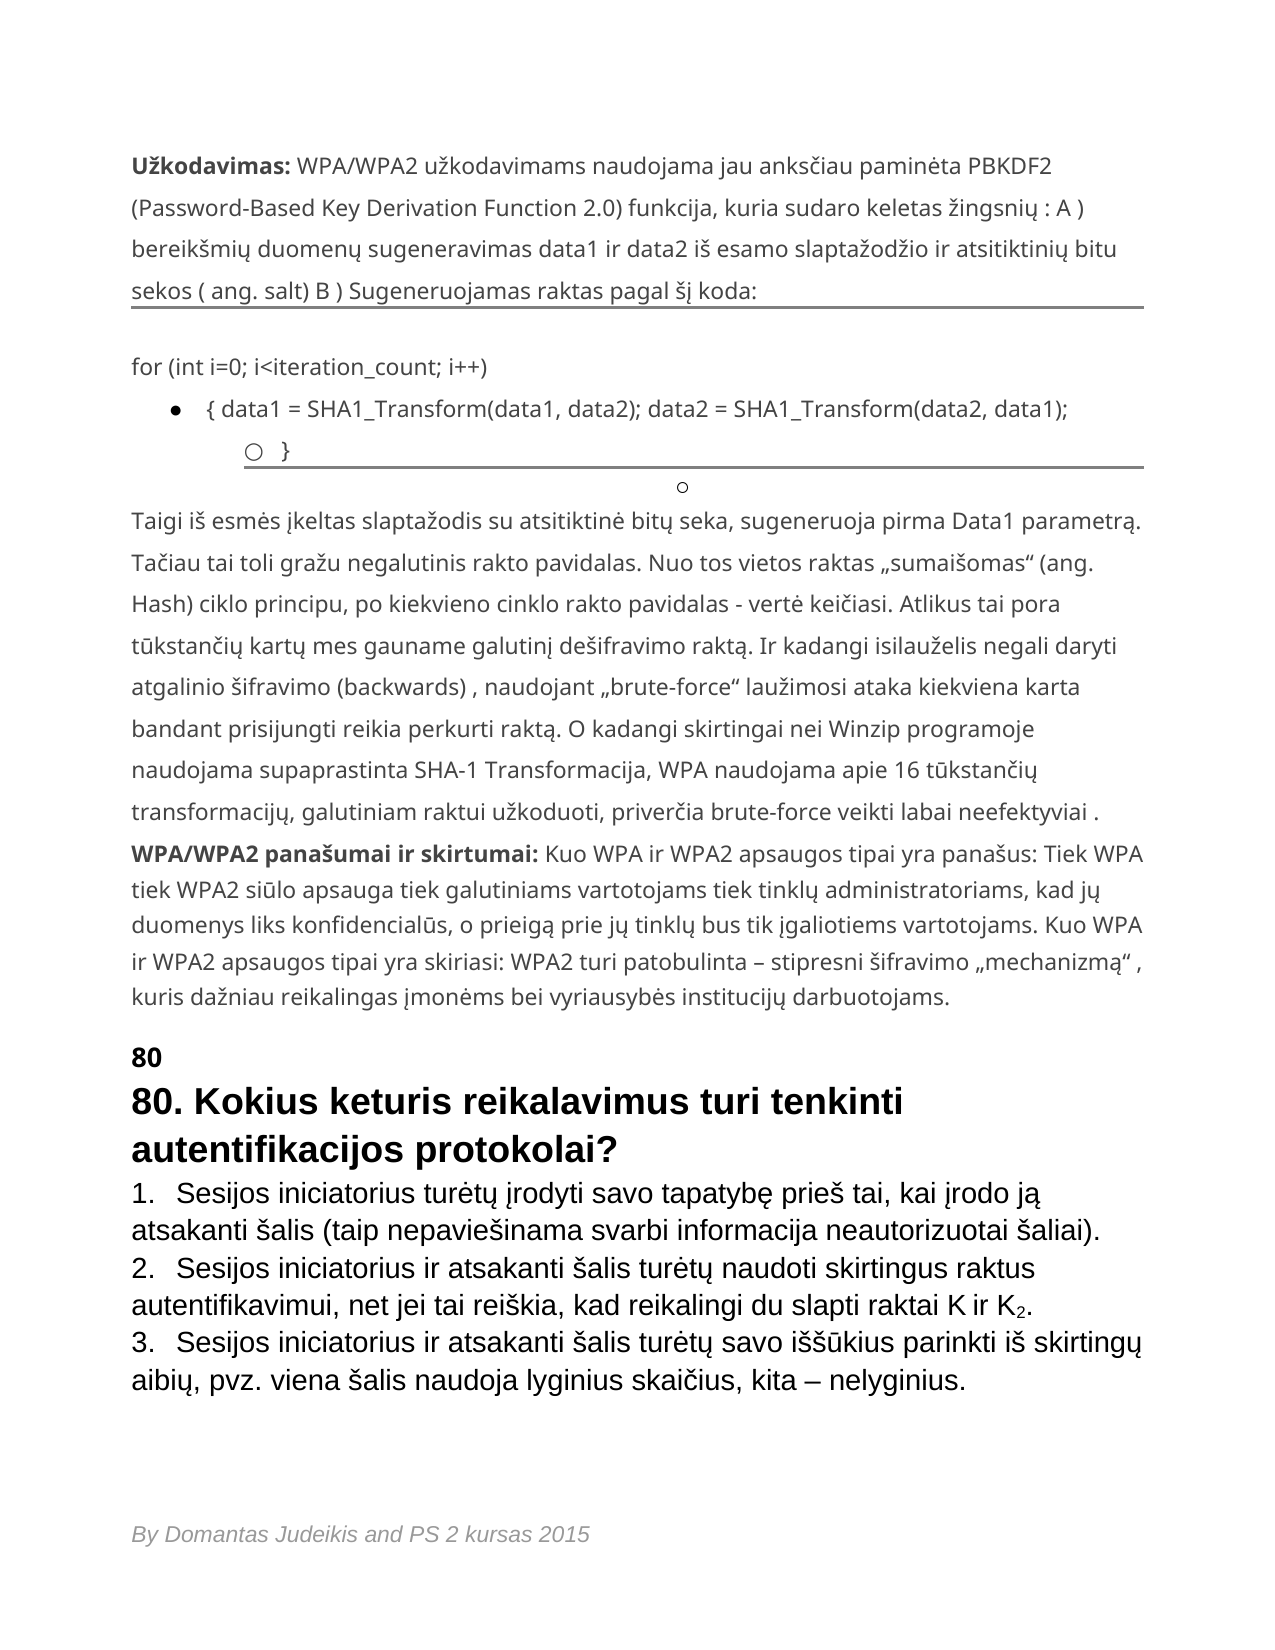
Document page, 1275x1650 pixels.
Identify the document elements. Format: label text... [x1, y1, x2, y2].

text 1. Sesijos iniciatorius turėtų įrodyti savo tapatybę prieš tai, kai įrodo ją atsakanti šalis (taip nepaviešinama svarbi informacija neautorizuotai šaliai). [131, 1177, 1144, 1247]
text 2. Sesijos iniciatorius ir atsakanti šalis turėtų naudoti skirtingus raktus autentifikavimui, net jei tai reiškia, kad reikalingi du slapti raktai K ir K2. [131, 1252, 1144, 1322]
text Taigi iš esmės įkeltas slaptažodis su atsitiktinė bitų seka, sugeneruoja pirma Data1 parametrą. Tačiau tai toli gražu negalutinis rakto pavidalas. Nuo tos vietos raktas „sumaišomas“ (ang. Hash) ciklo principu, po kiekvieno cinklo rakto pavidalas - vertė keičiasi. Atlikus tai pora tūkstančių kartų mes gauname galutinį dešifravimo raktą. Ir kadangi isilauželis negali daryti atgalinio šifravimo (backwards) , naudojant „brute-force“ laužimosi ataka kiekviena karta bandant prisijungti reikia perkurti raktą. O kadangi skirtingai nei Winzip programoje naudojama supaprastinta SHA-1 Transformacija, WPA naudojama apie 16 tūkstančių transformacijų, galutiniam raktui užkoduoti, priverčia brute-force veikti labai neefektyviai . [131, 505, 1144, 827]
list } [244, 434, 1144, 466]
text WPA/WPA2 panašumai ir skirtumai: Kuo WPA ir WPA2 apsaugos tipai yra panašus: Tiek WPA tiek WPA2 siūlo apsauga tiek galutiniams vartotojams tiek tinklų administratoriams, kad jų duomenys liks konfidencialūs, o prieigą prie jų tinklų bus tik įgaliotiems vartotojams. Kuo WPA ir WPA2 apsaugos tipai yra skiriasi: WPA2 turi patobulinta – stipresni šifravimo „mechanizmą“ , kuris dažniau reikalingas įmonėms bei vyriausybės institucijų darbuotojams. [131, 838, 1144, 1013]
text for (int i=0; i<iteration_count; i++) [131, 351, 1144, 382]
text 80. Kokius keturis reikalavimus turi tenkinti autentifikacijos protokolai? [131, 1081, 1144, 1171]
list { data1 = SHA1_Transform(data1, data2); data2 = SHA1_Transform(data2, data1); [169, 393, 1144, 424]
subtitle 80 [131, 1038, 1144, 1075]
text 3. Sesijos iniciatorius ir atsakanti šalis turėtų savo iššūkius parinkti iš skirtingų aibių, pvz. viena šalis naudoja lyginius skaičius, kita – nelyginius. [131, 1326, 1144, 1396]
text Užkodavimas: WPA/WPA2 užkodavimams naudojama jau anksčiau paminėta PBKDF2 (Password-Based Key Derivation Function 2.0) funkcija, kuria sudaro keletas žingsnių : A ) bereikšmių duomenų sugeneravimas data1 ir data2 iš esamo slaptažodžio ir atsitiktinių bitu sekos ( ang. salt) B ) Sugeneruojamas raktas pagal šį koda: [131, 150, 1144, 306]
